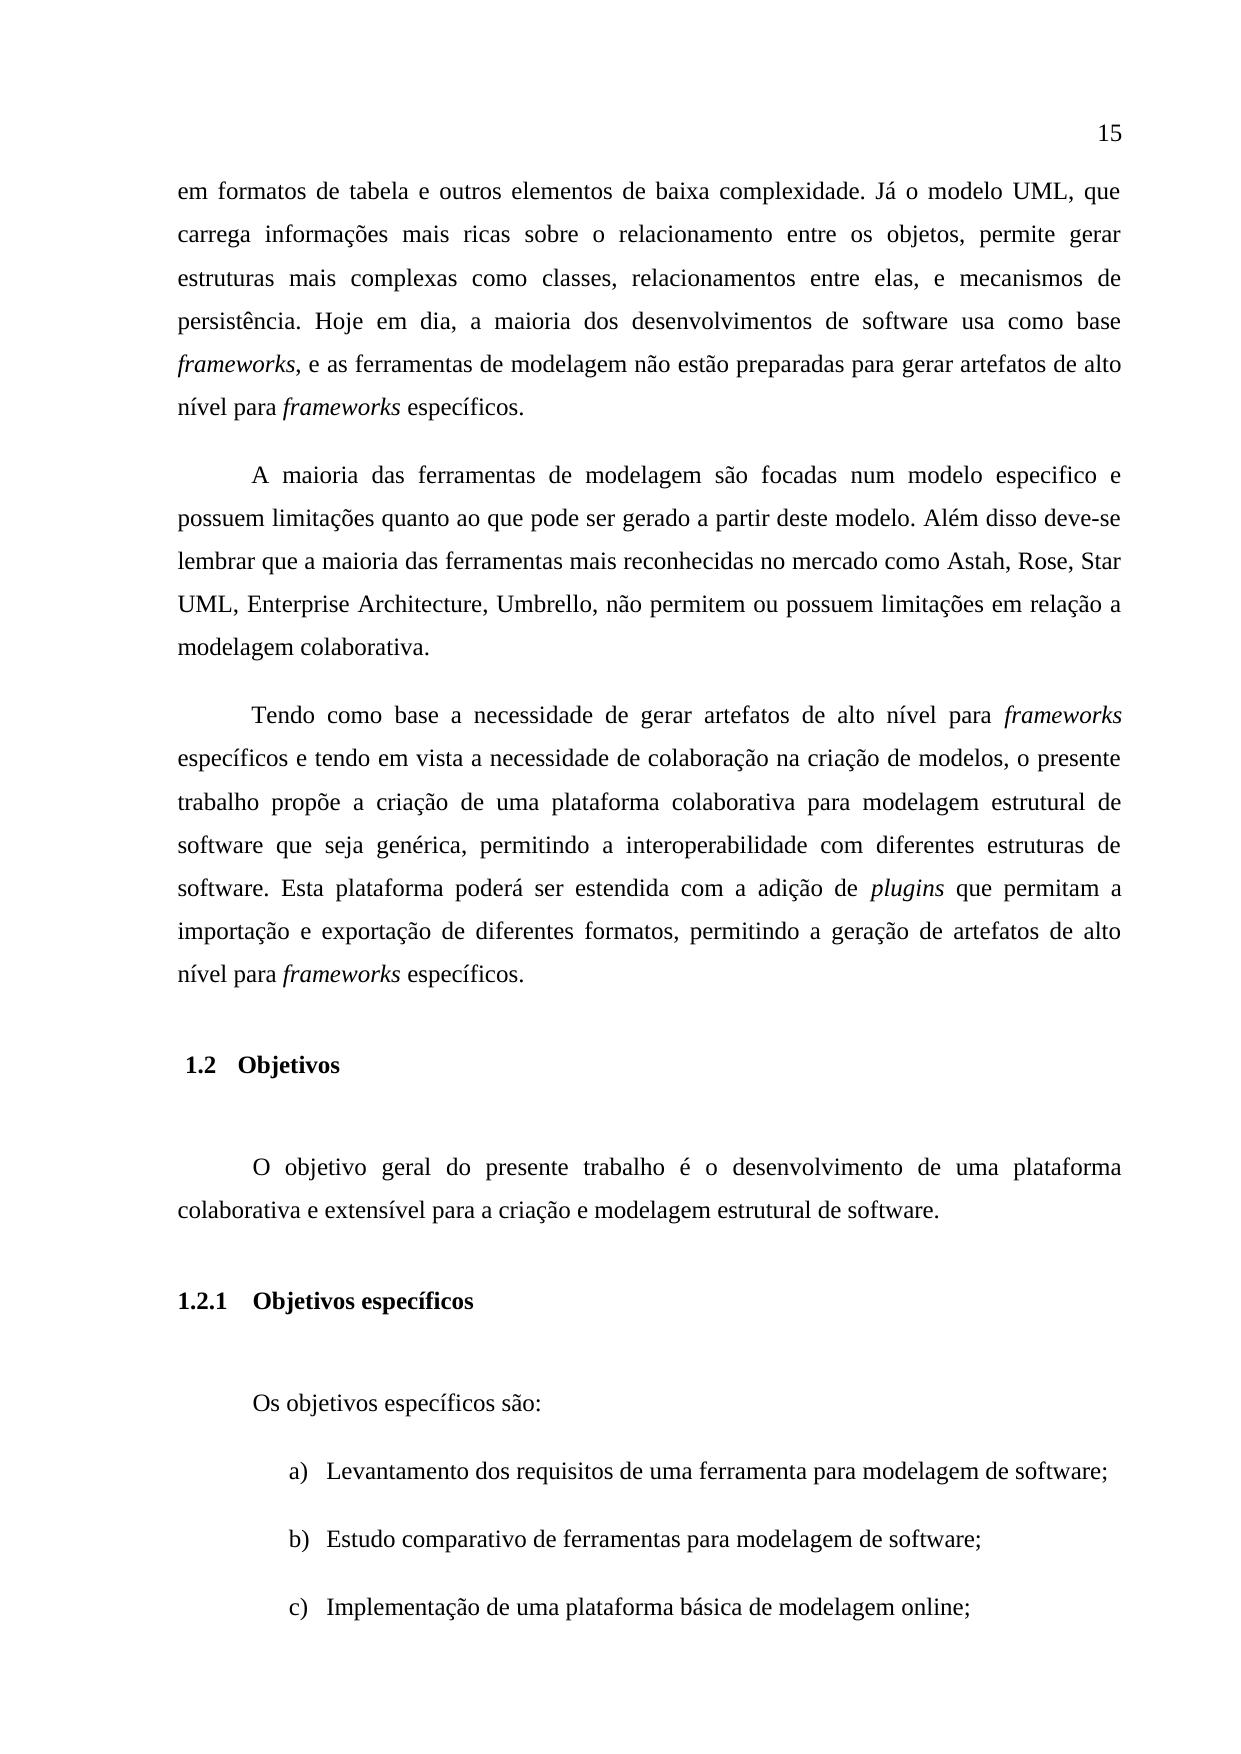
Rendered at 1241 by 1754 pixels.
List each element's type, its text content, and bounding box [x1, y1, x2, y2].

list Objetivos específicos [177, 1286, 1122, 1315]
text Os objetivos específicos são: [177, 1388, 1122, 1417]
list Estudo comparativo de ferramentas para modelagem de software; [288, 1524, 1122, 1552]
text em formatos de tabela e outros elementos de baixa complexidade. Já o modelo UML, que carrega informações mais ricas sobre o relacionamento entre os objetos, permite gerar estruturas mais complexas como classes, relacionamentos entre elas, e mecanismos de persistência. Hoje em dia, a maioria dos desenvolvimentos de software usa como base frameworks, e as ferramentas de modelagem não estão preparadas para gerar artefatos de alto nível para frameworks específicos. [177, 176, 1122, 421]
text A maioria das ferramentas de modelagem são focadas num modelo especifico e possuem limitações quanto ao que pode ser gerado a partir deste modelo. Além disso deve-se lembrar que a maioria das ferramentas mais reconhecidas no mercado como Astah, Rose, Star UML, Enterprise Architecture, Umbrello, não permitem ou possuem limitações em relação a modelagem colaborativa. [177, 460, 1122, 661]
text Tendo como base a necessidade de gerar artefatos de alto nível para frameworks específicos e tendo em vista a necessidade de colaboração na criação de modelos, o presente trabalho propõe a criação de uma plataforma colaborativa para modelagem estrutural de software que seja genérica, permitindo a interoperabilidade com diferentes estruturas de software. Esta plataforma poderá ser estendida com a adição de plugins que permitam a importação e exportação de diferentes formatos, permitindo a geração de artefatos de alto nível para frameworks específicos. [177, 700, 1122, 988]
list Levantamento dos requisitos de uma ferramenta para modelagem de software; [288, 1456, 1122, 1484]
text O objetivo geral do presente trabalho é o desenvolvimento de uma plataforma colaborativa e extensível para a criação e modelagem estrutural de software. [177, 1152, 1122, 1224]
list Implementação de uma plataforma básica de modelagem online; [288, 1592, 1122, 1620]
list Objetivos [185, 1050, 1122, 1079]
